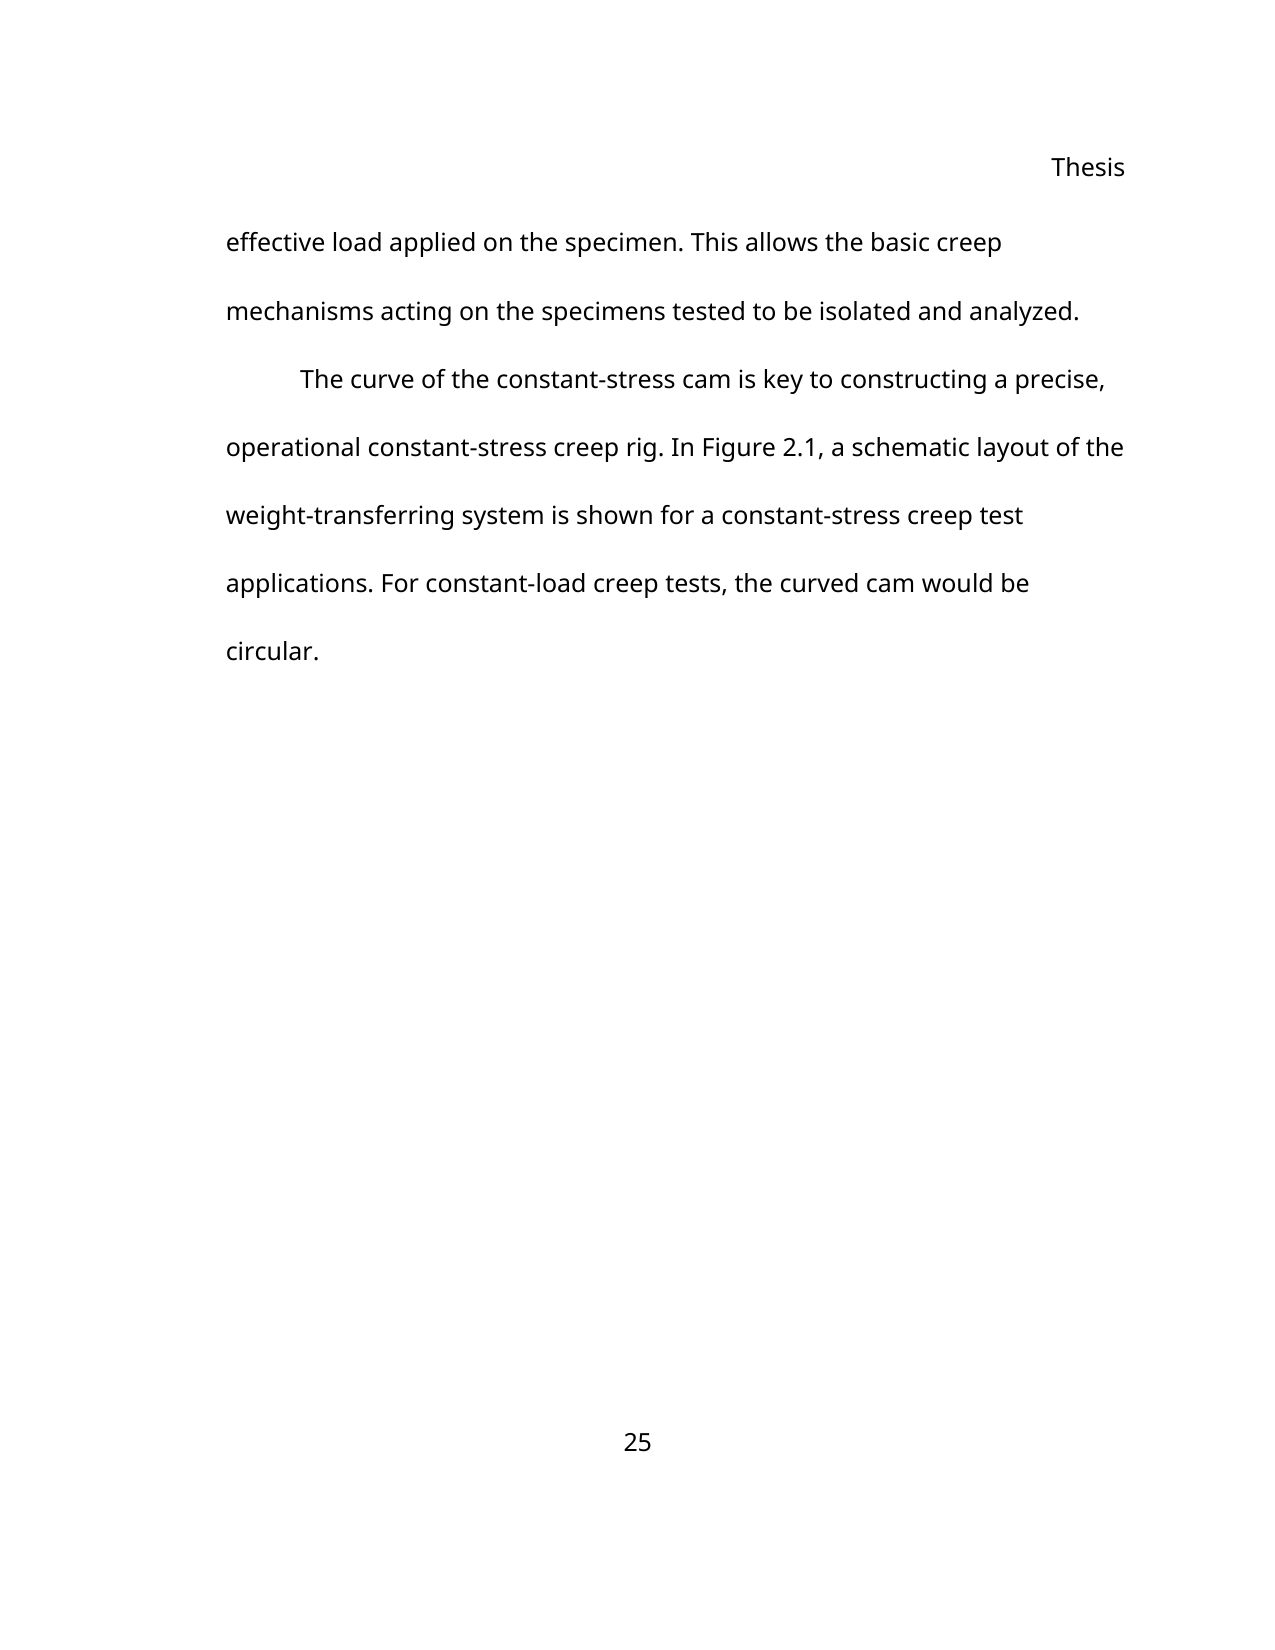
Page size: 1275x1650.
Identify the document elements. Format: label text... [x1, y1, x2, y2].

text effective load applied on the specimen. This allows the basic creep mechanisms acting on the specimens tested to be isolated and analyzed. [224, 225, 1125, 327]
text The curve of the constant-stress cam is key to constructing a precise, operational constant-stress creep rig. In Figure 2.1, a schematic layout of the weight-transferring system is shown for a constant-stress creep test applications. For constant-load creep tests, the curved cam would be circular. [224, 361, 1125, 668]
